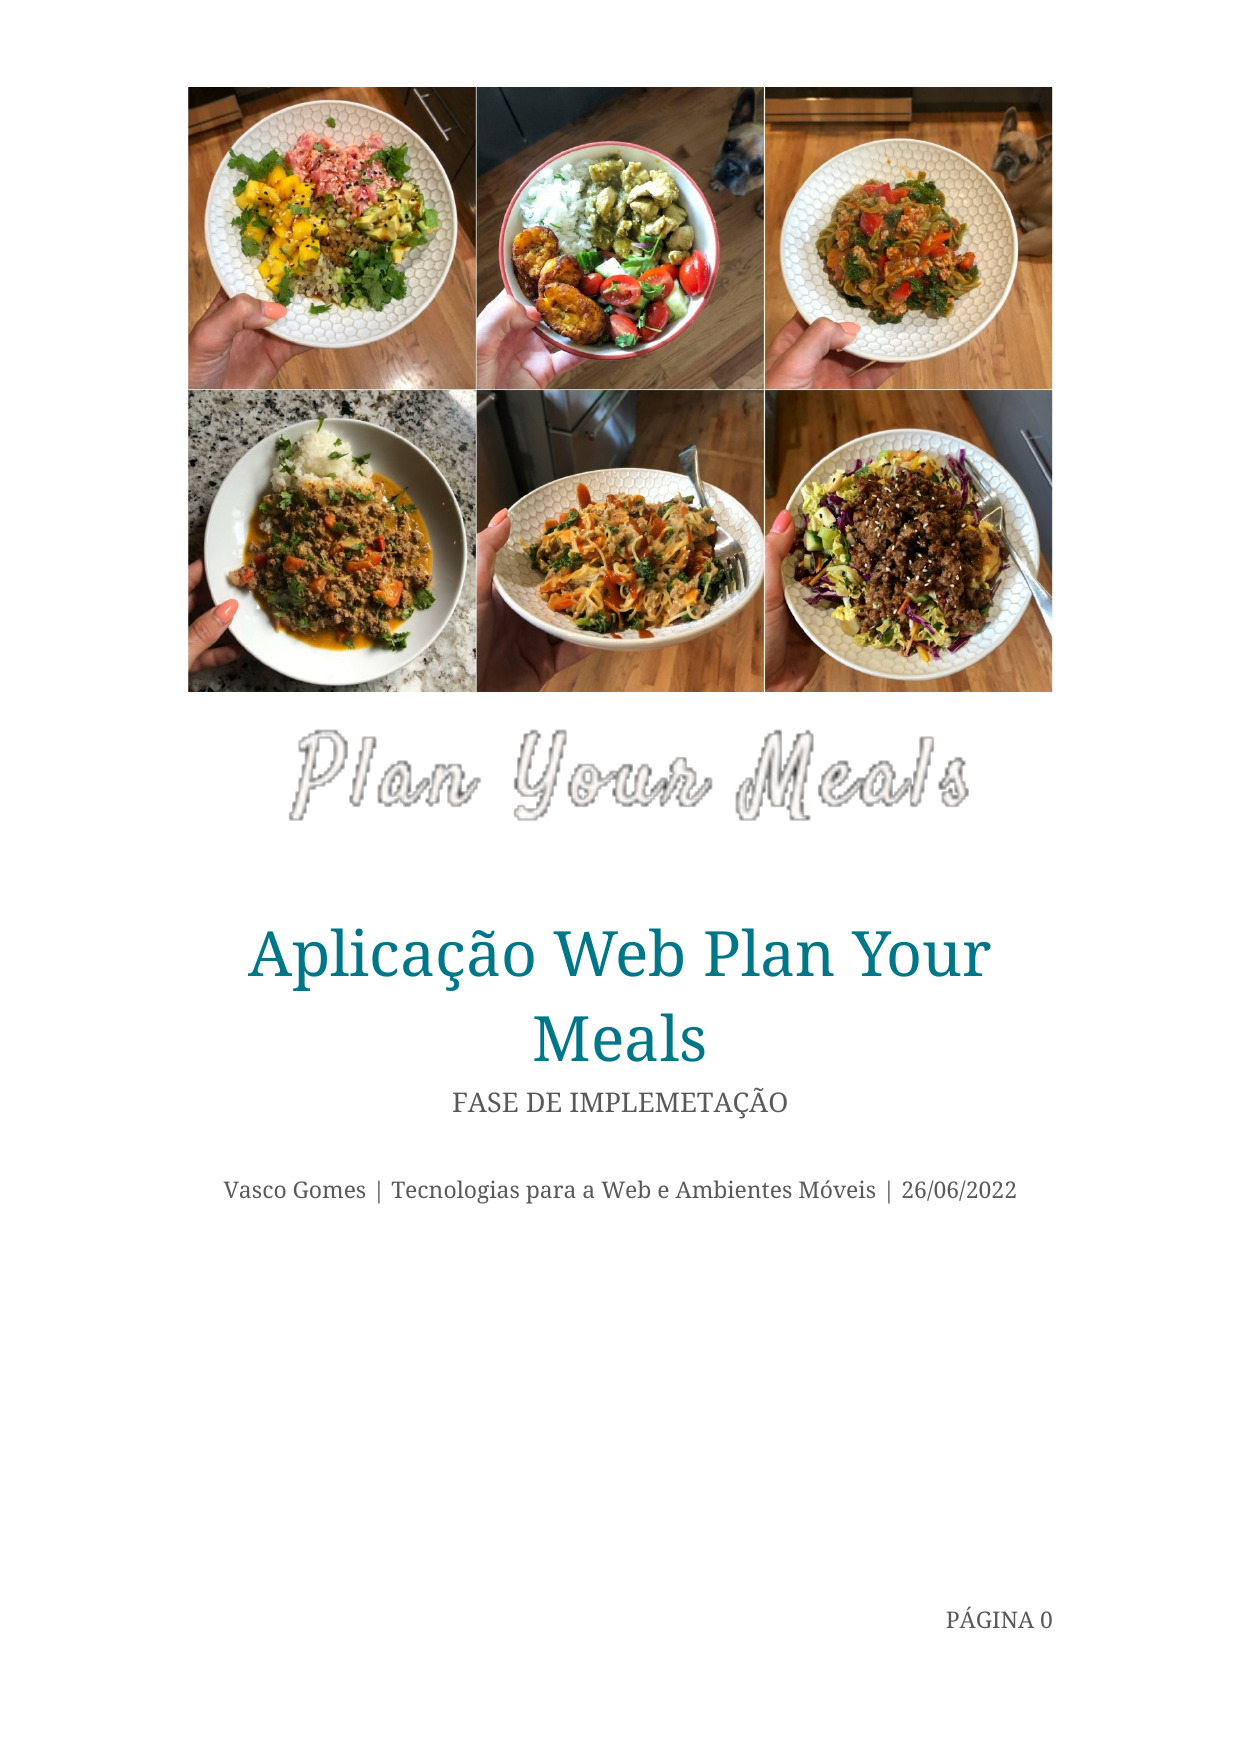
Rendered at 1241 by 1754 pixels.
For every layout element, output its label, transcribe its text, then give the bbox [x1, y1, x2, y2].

text Vasco Gomes | Tecnologias para a Web e Ambientes Móveis | 26/06/2022 [187, 1174, 1053, 1206]
text Aplicação Web Plan Your Meals [187, 909, 1053, 1079]
text Fase de Implemetação [187, 1084, 1053, 1121]
